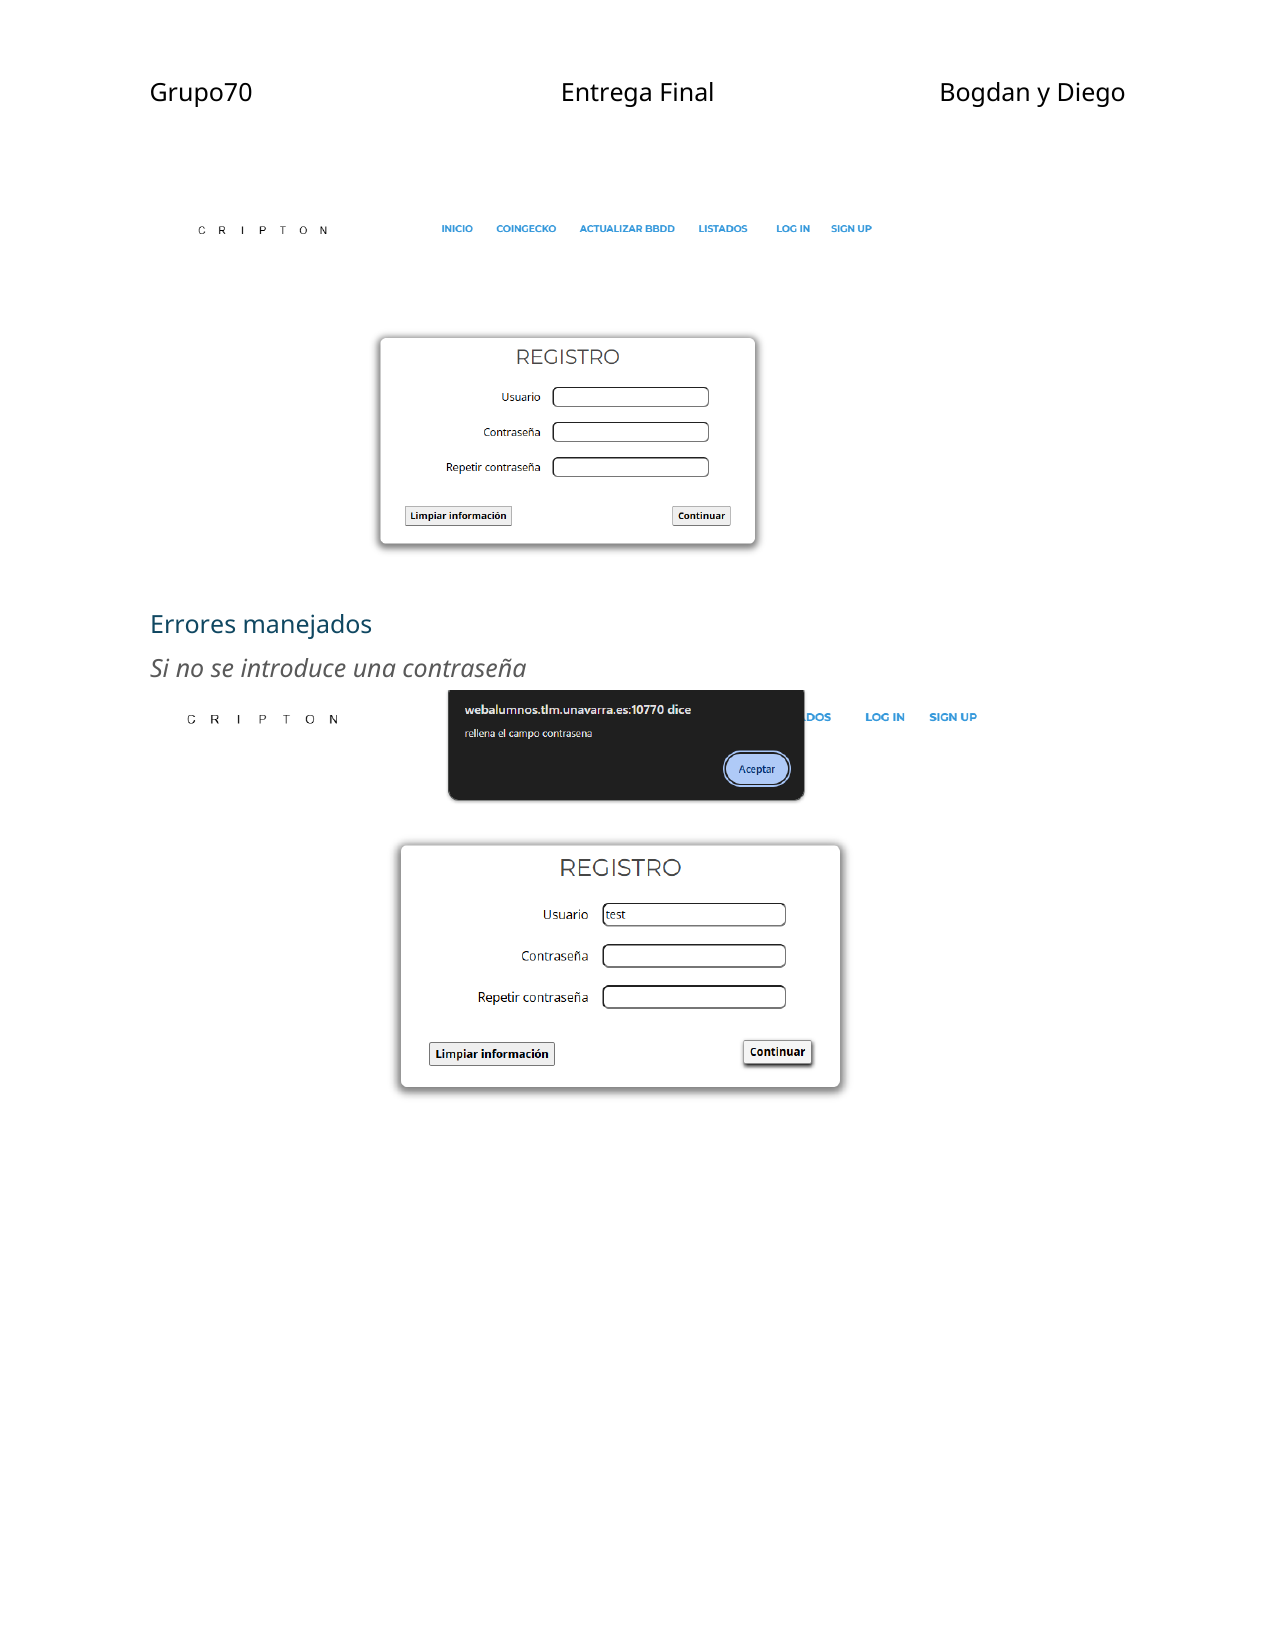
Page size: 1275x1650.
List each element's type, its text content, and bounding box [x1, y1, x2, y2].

subtitle Errores manejados [150, 607, 1125, 641]
text Si no se introduce una contraseña [150, 651, 1125, 1114]
